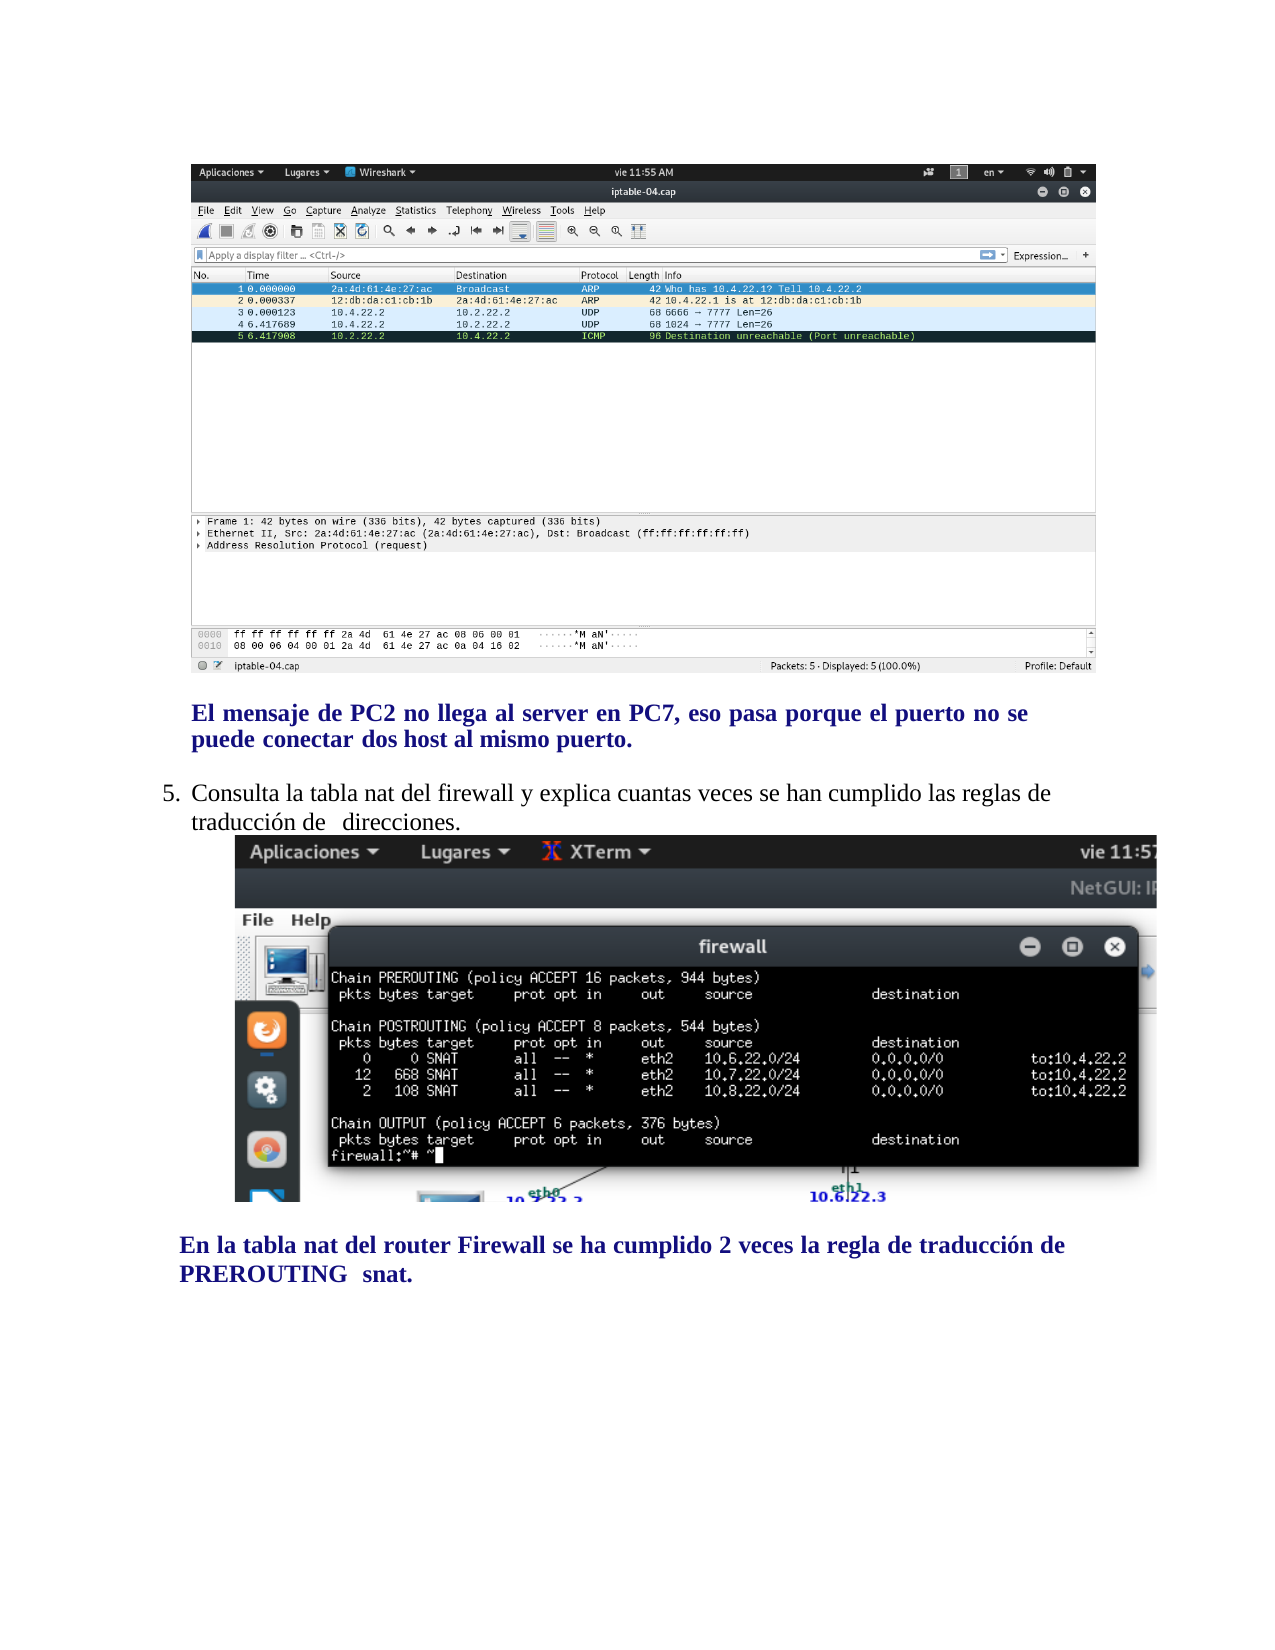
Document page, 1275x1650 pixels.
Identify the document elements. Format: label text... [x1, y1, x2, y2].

text El mensaje de PC2 no llega al server en PC7, eso pasa porque el puerto no se puede conectar dos host al mismo puerto. [191, 701, 1096, 752]
picture [191, 164, 1096, 673]
text En la tabla nat del router Firewall se ha cumplido 2 veces la regla de traducción de PREROUTING snat. [179, 1230, 1082, 1287]
list Consulta la tabla nat del firewall y explica cuantas veces se han cumplido las reglas de traducción de direcciones. [179, 778, 1082, 835]
